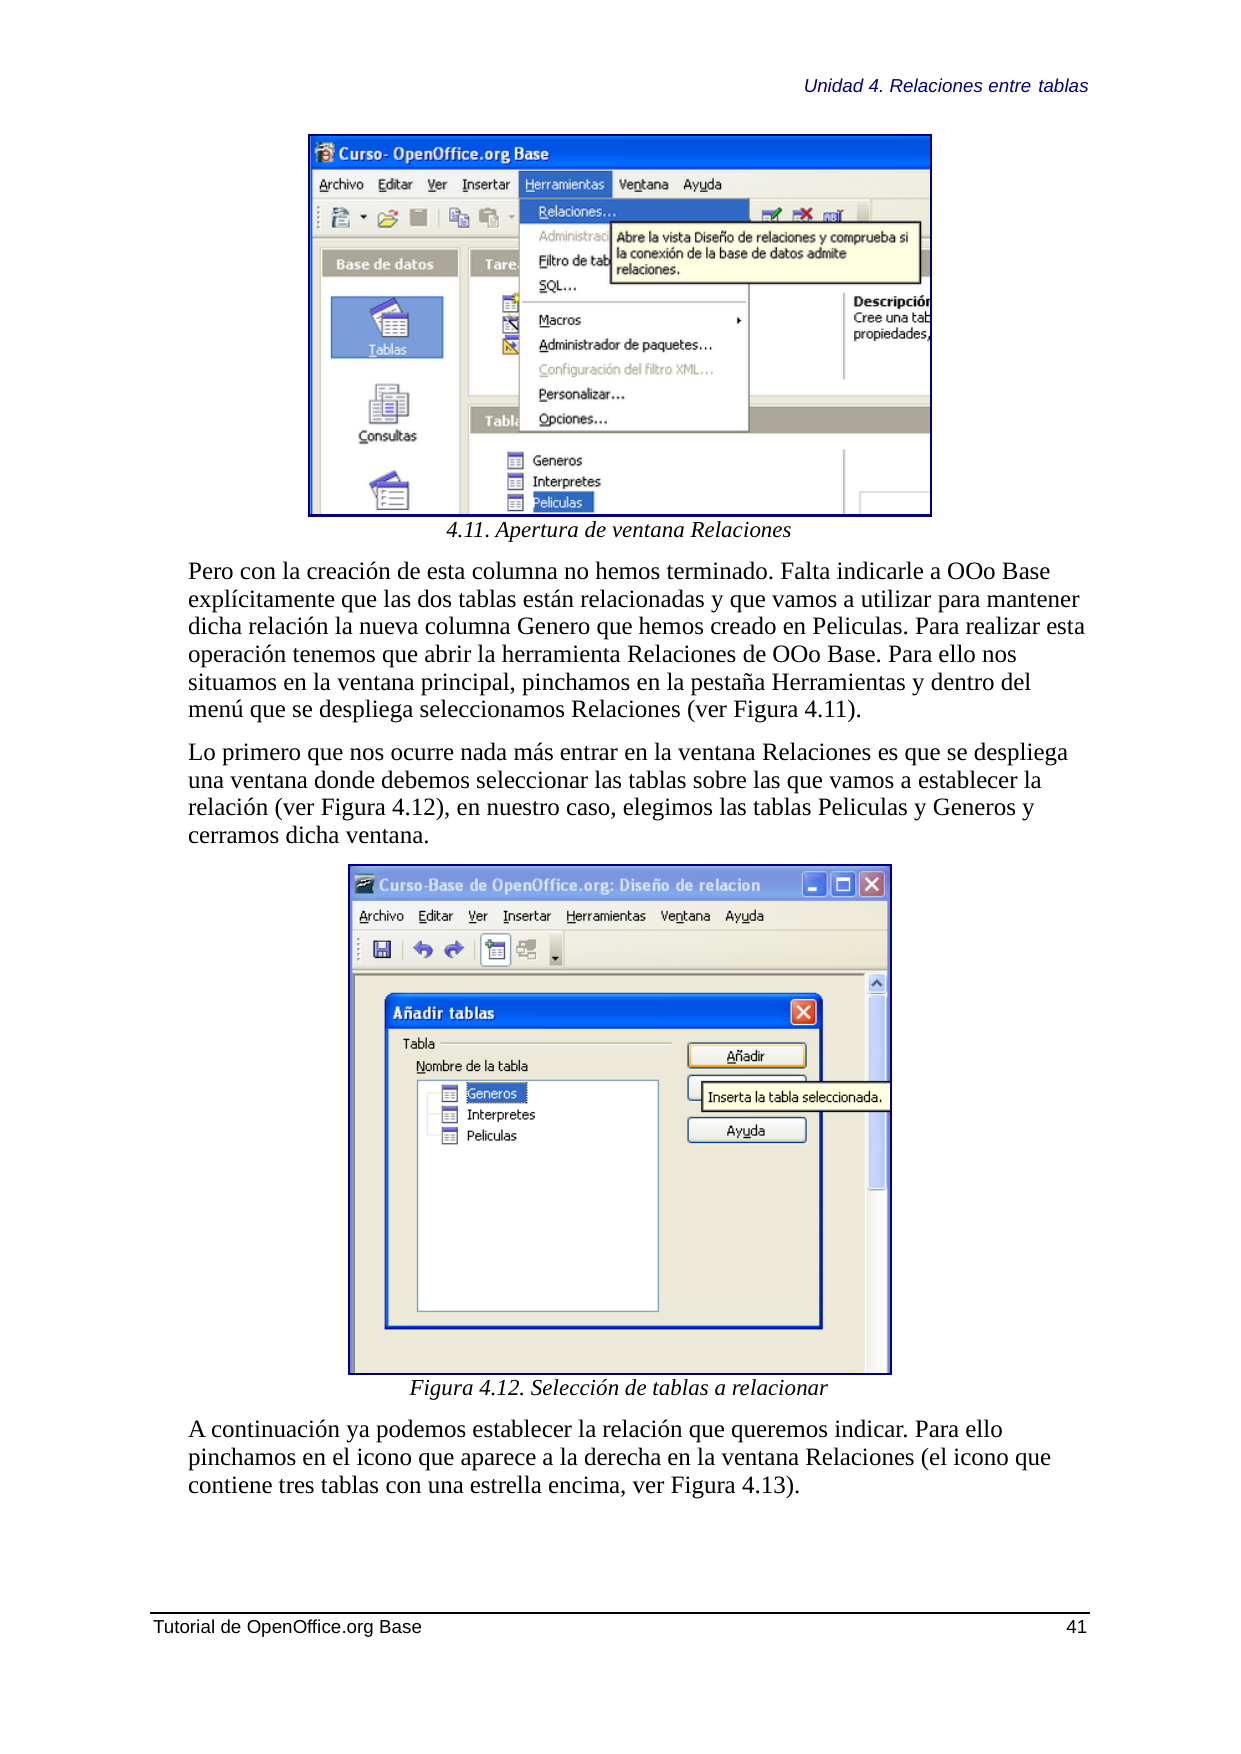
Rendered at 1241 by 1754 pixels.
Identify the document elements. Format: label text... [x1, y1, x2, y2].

picture [350, 866, 890, 1373]
picture [310, 136, 930, 514]
text A continuación ya podemos establecer la relación que queremos indicar. Para ello pinchamos en el icono que aparece a la derecha en la ventana Relaciones (el icono que contiene tres tablas con una estrella encima, ver Figura 4.13). [188, 1415, 1090, 1498]
text Figura 4.12. Selección de tablas a relacionar [150, 864, 1090, 1401]
text 4.11. Apertura de ventana Relaciones [150, 134, 1090, 542]
text Pero con la creación de esta columna no hemos terminado. Falta indicarle a OOo Base explícitamente que las dos tablas están relacionadas y que vamos a utilizar para mantener dicha relación la nueva columna Genero que hemos creado en Peliculas. Para realizar esta operación tenemos que abrir la herramienta Relaciones de OOo Base. Para ello nos situamos en la ventana principal, pinchamos en la pestaña Herramientas y dentro del menú que se despliega seleccionamos Relaciones (ver Figura 4.11). [188, 557, 1090, 723]
text Lo primero que nos ocurre nada más entrar en la ventana Relaciones es que se despliega una ventana donde debemos seleccionar las tablas sobre las que vamos a establecer la relación (ver Figura 4.12), en nuestro caso, elegimos las tablas Peliculas y Generos y cerramos dicha ventana. [188, 738, 1090, 849]
